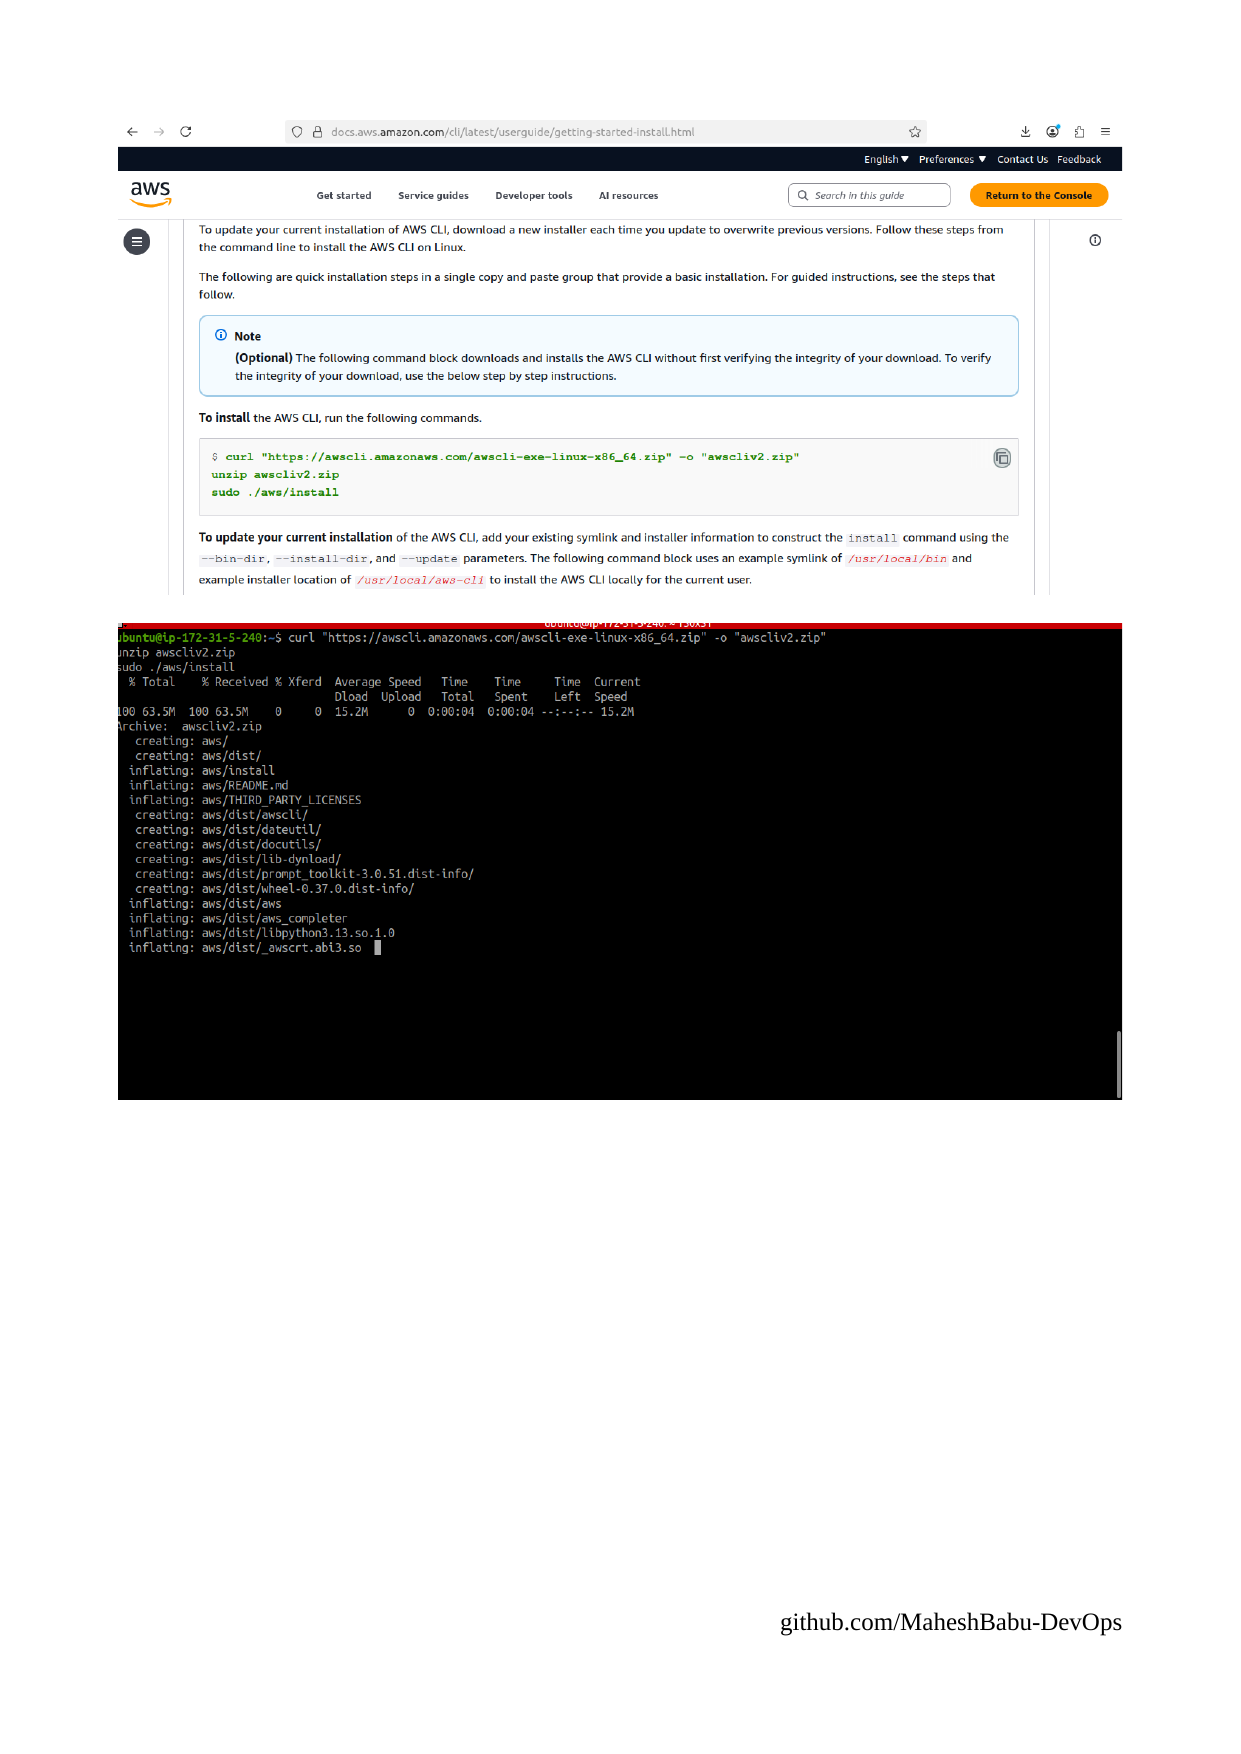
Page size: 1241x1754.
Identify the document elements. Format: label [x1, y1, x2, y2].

picture [118, 118, 1123, 595]
picture [118, 623, 1123, 1100]
